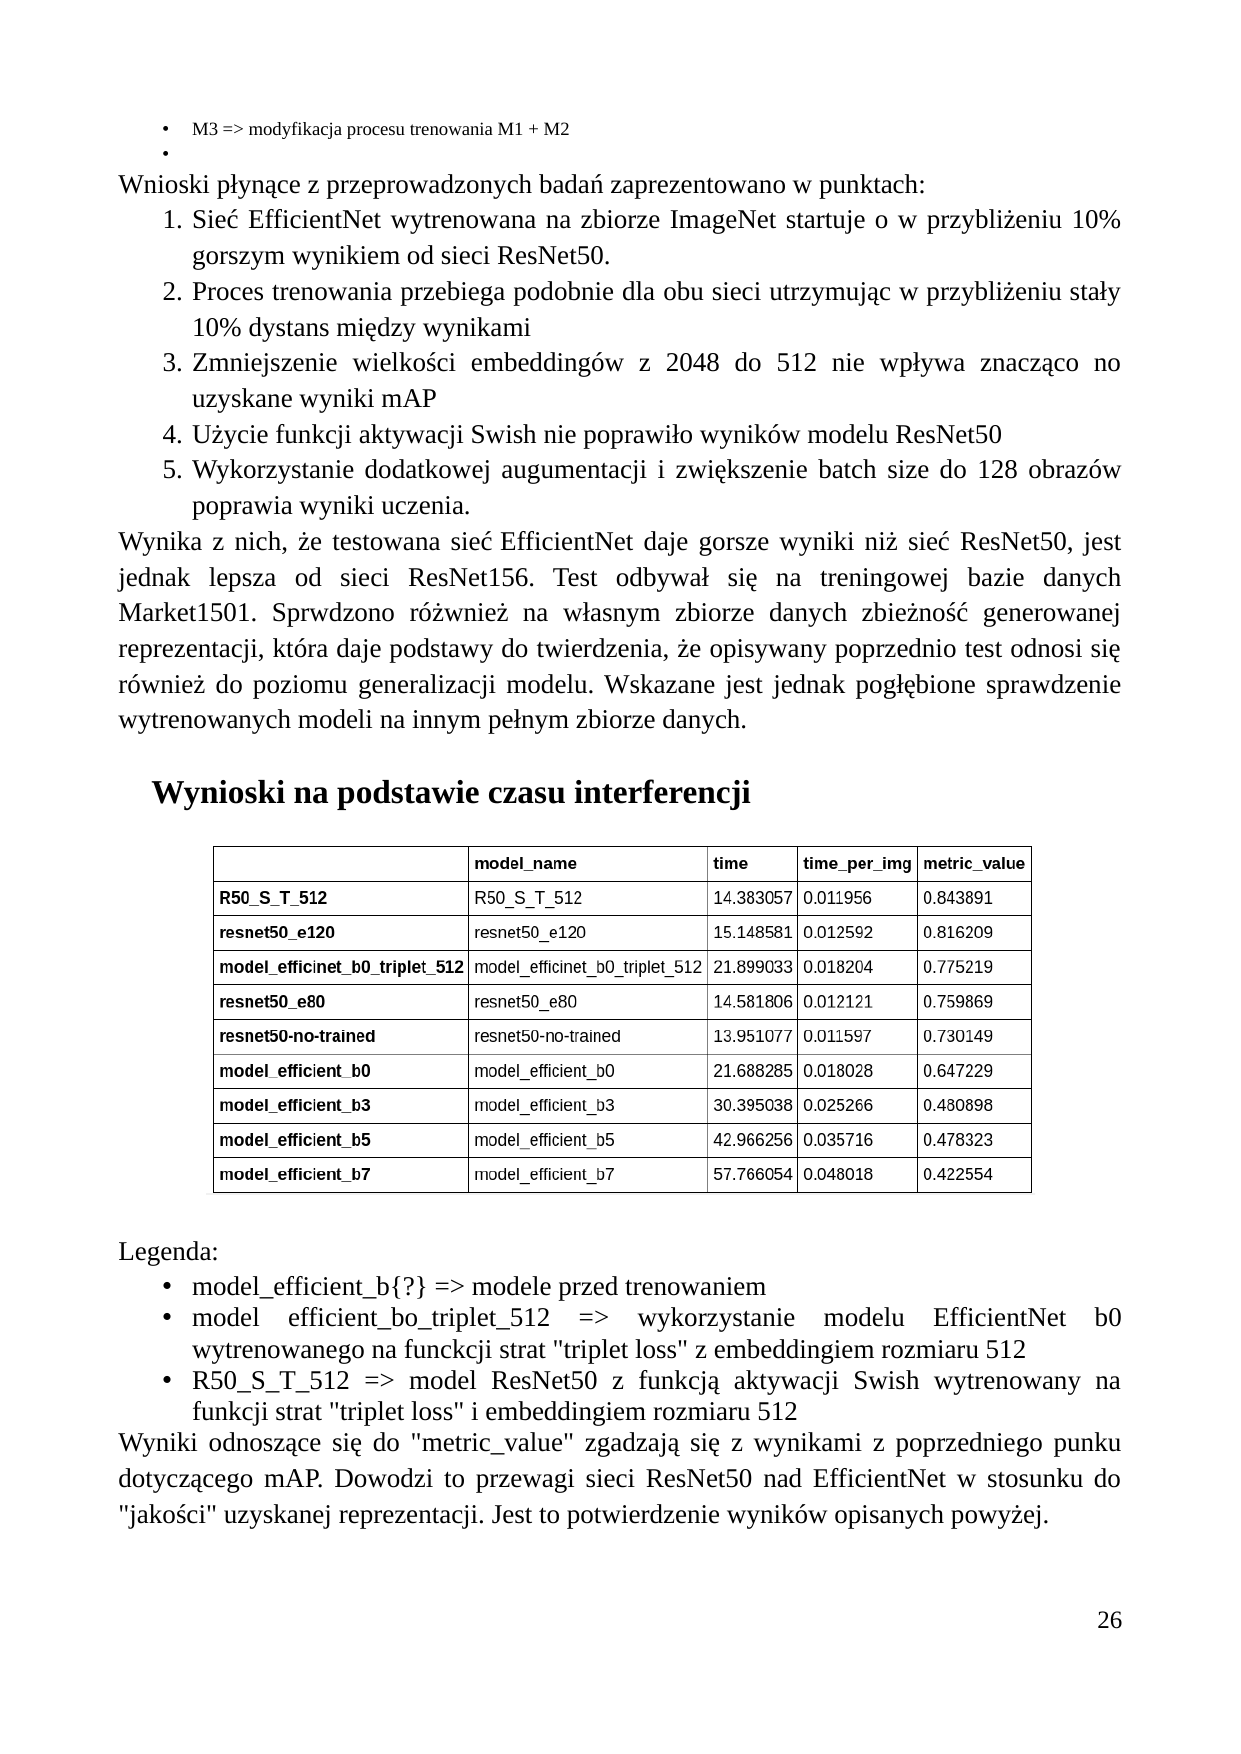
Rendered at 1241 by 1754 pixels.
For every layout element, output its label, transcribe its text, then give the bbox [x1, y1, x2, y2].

list Wykorzystanie dodatkowej augumentacji i zwiększenie batch size do 128 obrazów poprawia wyniki uczenia. [162, 453, 1122, 520]
list Zmniejszenie wielkości embeddingów z 2048 do 512 nie wpływa znacząco no uzyskane wyniki mAP [162, 346, 1122, 413]
list Sieć EfficientNet wytrenowana na zbiorze ImageNet startuje o w przybliżeniu 10% gorszym wynikiem od sieci ResNet50. [162, 203, 1122, 270]
text Legenda: [118, 1234, 1122, 1266]
list R50_S_T_512 => model ResNet50 z funkcją aktywacji Swish wytrenowany na funkcji strat "triplet loss" i embeddingiem rozmiaru 512 [162, 1364, 1122, 1427]
list model_efficient_b{?} => modele przed trenowaniem [162, 1270, 1122, 1302]
list M3 => modyfikacja procesu trenowania M1 + M2 [162, 118, 1122, 140]
subtitle Wynioski na podstawie czasu interferencji [151, 772, 1122, 811]
text Wnioski płynące z przeprowadzonych badań zaprezentowano w punktach: [118, 168, 1122, 199]
list Użycie funkcji aktywacji Swish nie poprawiło wyników modelu ResNet50 [162, 418, 1122, 449]
text Wynika z nich, że testowana sieć EfficientNet daje gorsze wyniki niż sieć ResNet50, jest jednak lepsza od sieci ResNet156. Test odbywał się na treningowej bazie danych Market1501. Sprwdzono różwnież na własnym zbiorze danych zbieżność generowanej reprezentacji, która daje podstawy do twierdzenia, że opisywany poprzednio test odnosi się również do poziomu generalizacji modelu. Wskazane jest jednak pogłębione sprawdzenie wytrenowanych modeli na innym pełnym zbiorze danych. [118, 525, 1122, 735]
list Proces trenowania przebiega podobnie dla obu sieci utrzymując w przybliżeniu stały 10% dystans między wynikami [162, 275, 1122, 342]
text Wyniki odnoszące się do "metric_value" zgadzają się z wynikami z poprzedniego punku dotyczącego mAP. Dowodzi to przewagi sieci ResNet50 nad EfficientNet w stosunku do "jakości" uzyskanej reprezentacji. Jest to potwierdzenie wyników opisanych powyżej. [118, 1427, 1122, 1529]
list model efficient_bo_triplet_512 => wykorzystanie modelu EfficientNet b0 wytrenowanego na funckcji strat "triplet loss" z embeddingiem rozmiaru 512 [162, 1302, 1122, 1364]
picture [205, 843, 1036, 1195]
